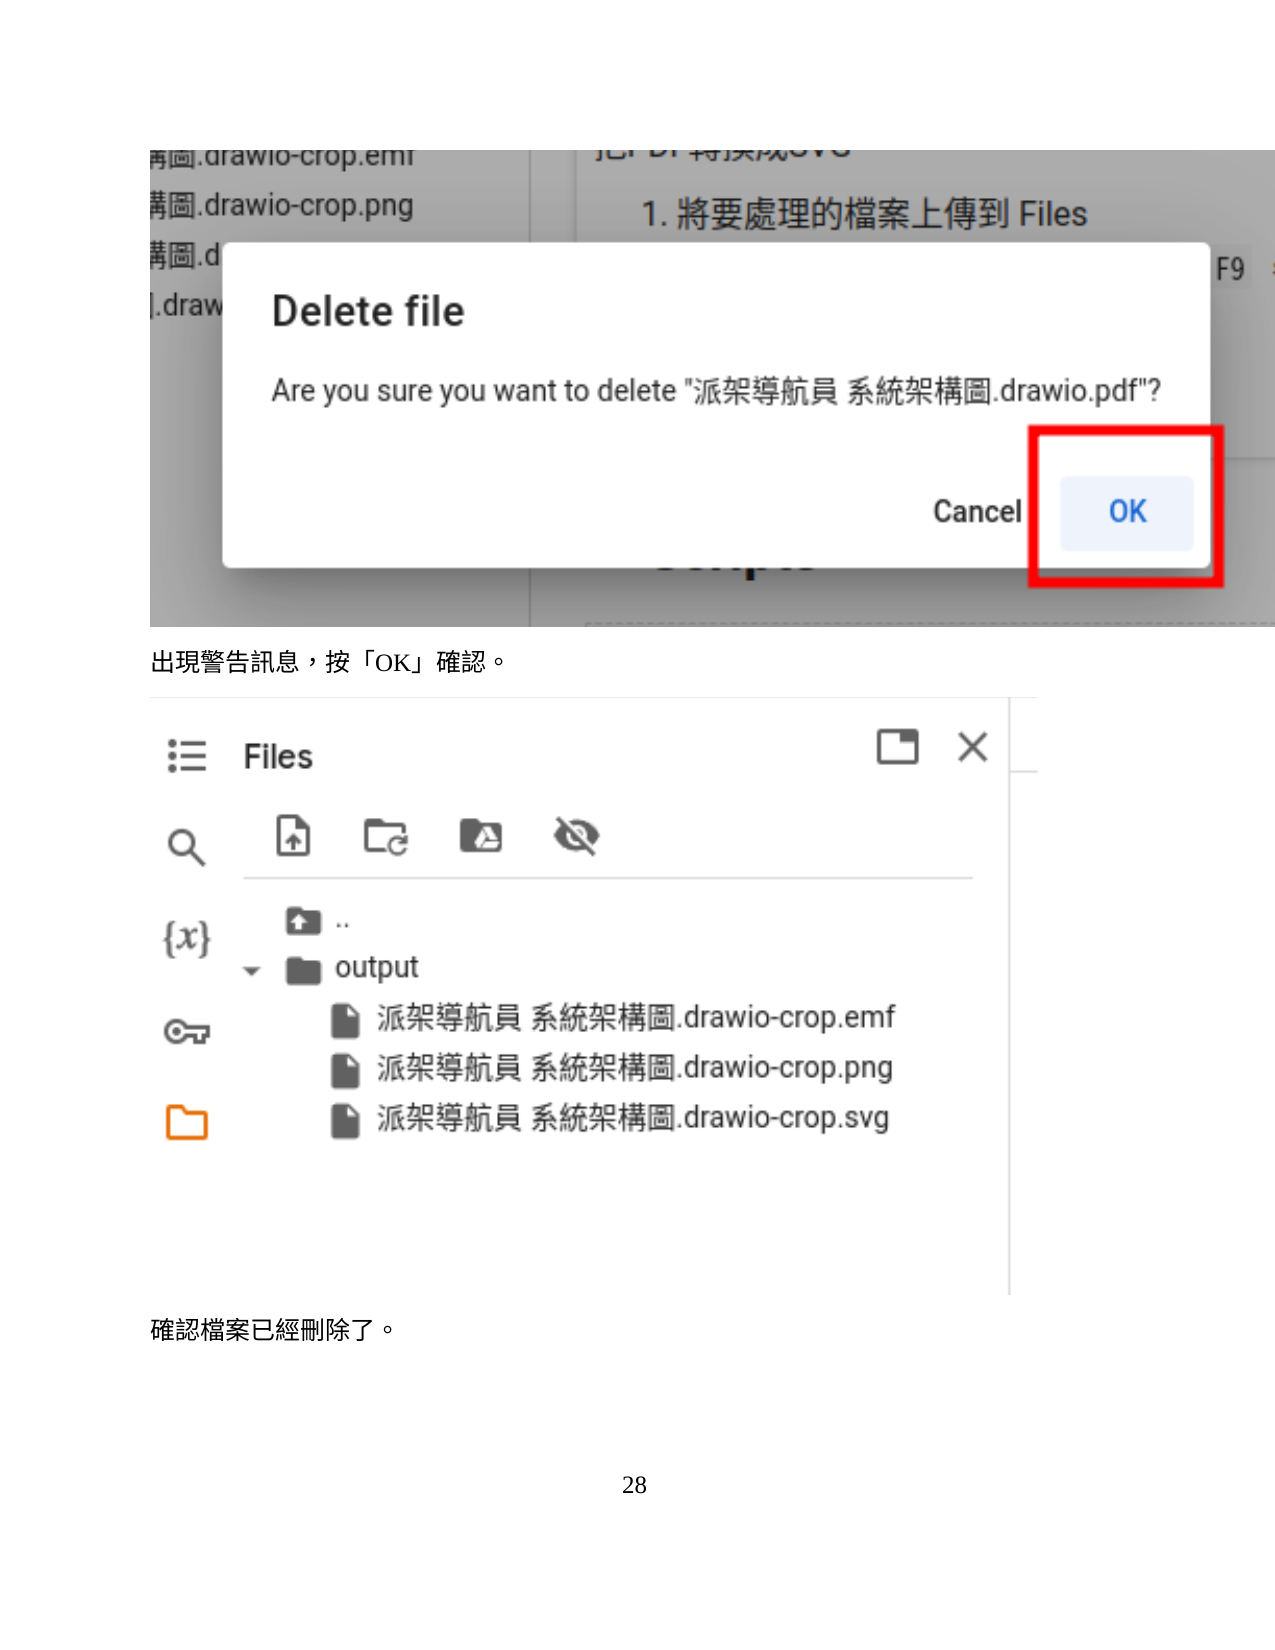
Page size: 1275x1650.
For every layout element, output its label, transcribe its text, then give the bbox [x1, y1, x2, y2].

picture [150, 150, 1275, 627]
picture [150, 697, 1038, 1295]
text 確認檔案已經刪除了。 [150, 1313, 1125, 1347]
text 出現警告訊息，按「OK」確認。 [150, 645, 1125, 679]
